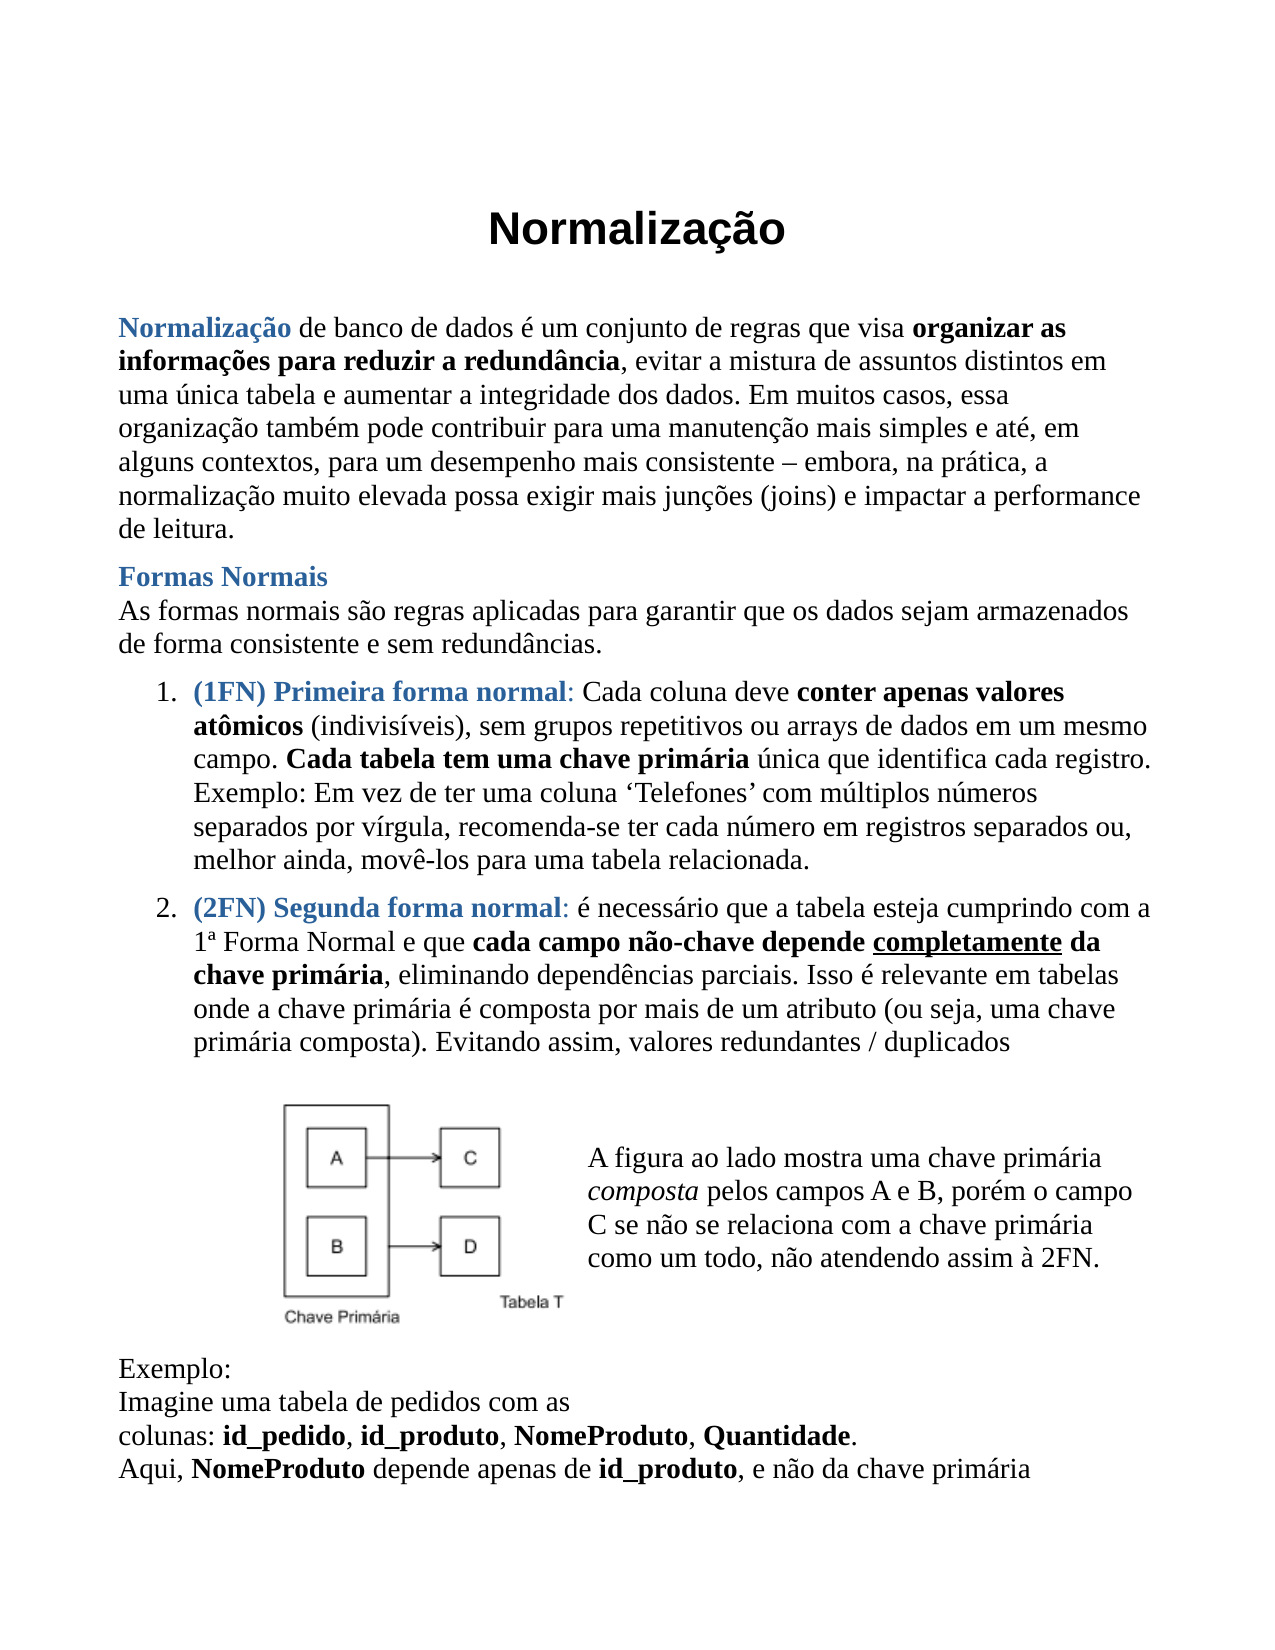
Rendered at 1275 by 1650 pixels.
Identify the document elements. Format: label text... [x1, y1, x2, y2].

list (1FN) Primeira forma normal: Cada coluna deve conter apenas valores atômicos (indivisíveis), sem grupos repetitivos ou arrays de dados em um mesmo campo. Cada tabela tem uma chave primária única que identifica cada registro. Exemplo: Em vez de ter uma coluna ‘Telefones’ com múltiplos números separados por vírgula, recomenda-se ter cada número em registros separados ou, melhor ainda, movê-los para uma tabela relacionada. [156, 674, 1157, 876]
text Normalização de banco de dados é um conjunto de regras que visa organizar as informações para reduzir a redundância, evitar a mistura de assuntos distintos em uma única tabela e aumentar a integridade dos dados. Em muitos casos, essa organização também pode contribuir para uma manutenção mais simples e até, em alguns contextos, para um desempenho mais consistente – embora, na prática, a normalização muito elevada possa exigir mais junções (joins) e impactar a performance de leitura. [118, 310, 1157, 545]
text Formas Normais As formas normais são regras aplicadas para garantir que os dados sejam armazenados de forma consistente e sem redundâncias. [118, 559, 1157, 660]
picture [257, 1086, 588, 1341]
text Exemplo: Imagine uma tabela de pedidos com as colunas: id_pedido, id_produto, NomeProduto, Quantidade. Aqui, NomeProduto depende apenas de id_produto, e não da chave primária [118, 1317, 1157, 1485]
list (2FN) Segunda forma normal: é necessário que a tabela esteja cumprindo com a 1ª Forma Normal e que cada campo não-chave depende completamente da chave primária, eliminando dependências parciais. Isso é relevante em tabelas onde a chave primária é composta por mais de um atributo (ou seja, uma chave primária composta). Evitando assim, valores redundantes / duplicados [156, 890, 1157, 1058]
subtitle Normalização [118, 201, 1157, 254]
text A figura ao lado mostra uma chave primária composta pelos campos A e B, porém o campo C se não se relaciona com a chave primária como um todo, não atendendo assim à 2FN. [118, 1073, 1157, 1303]
